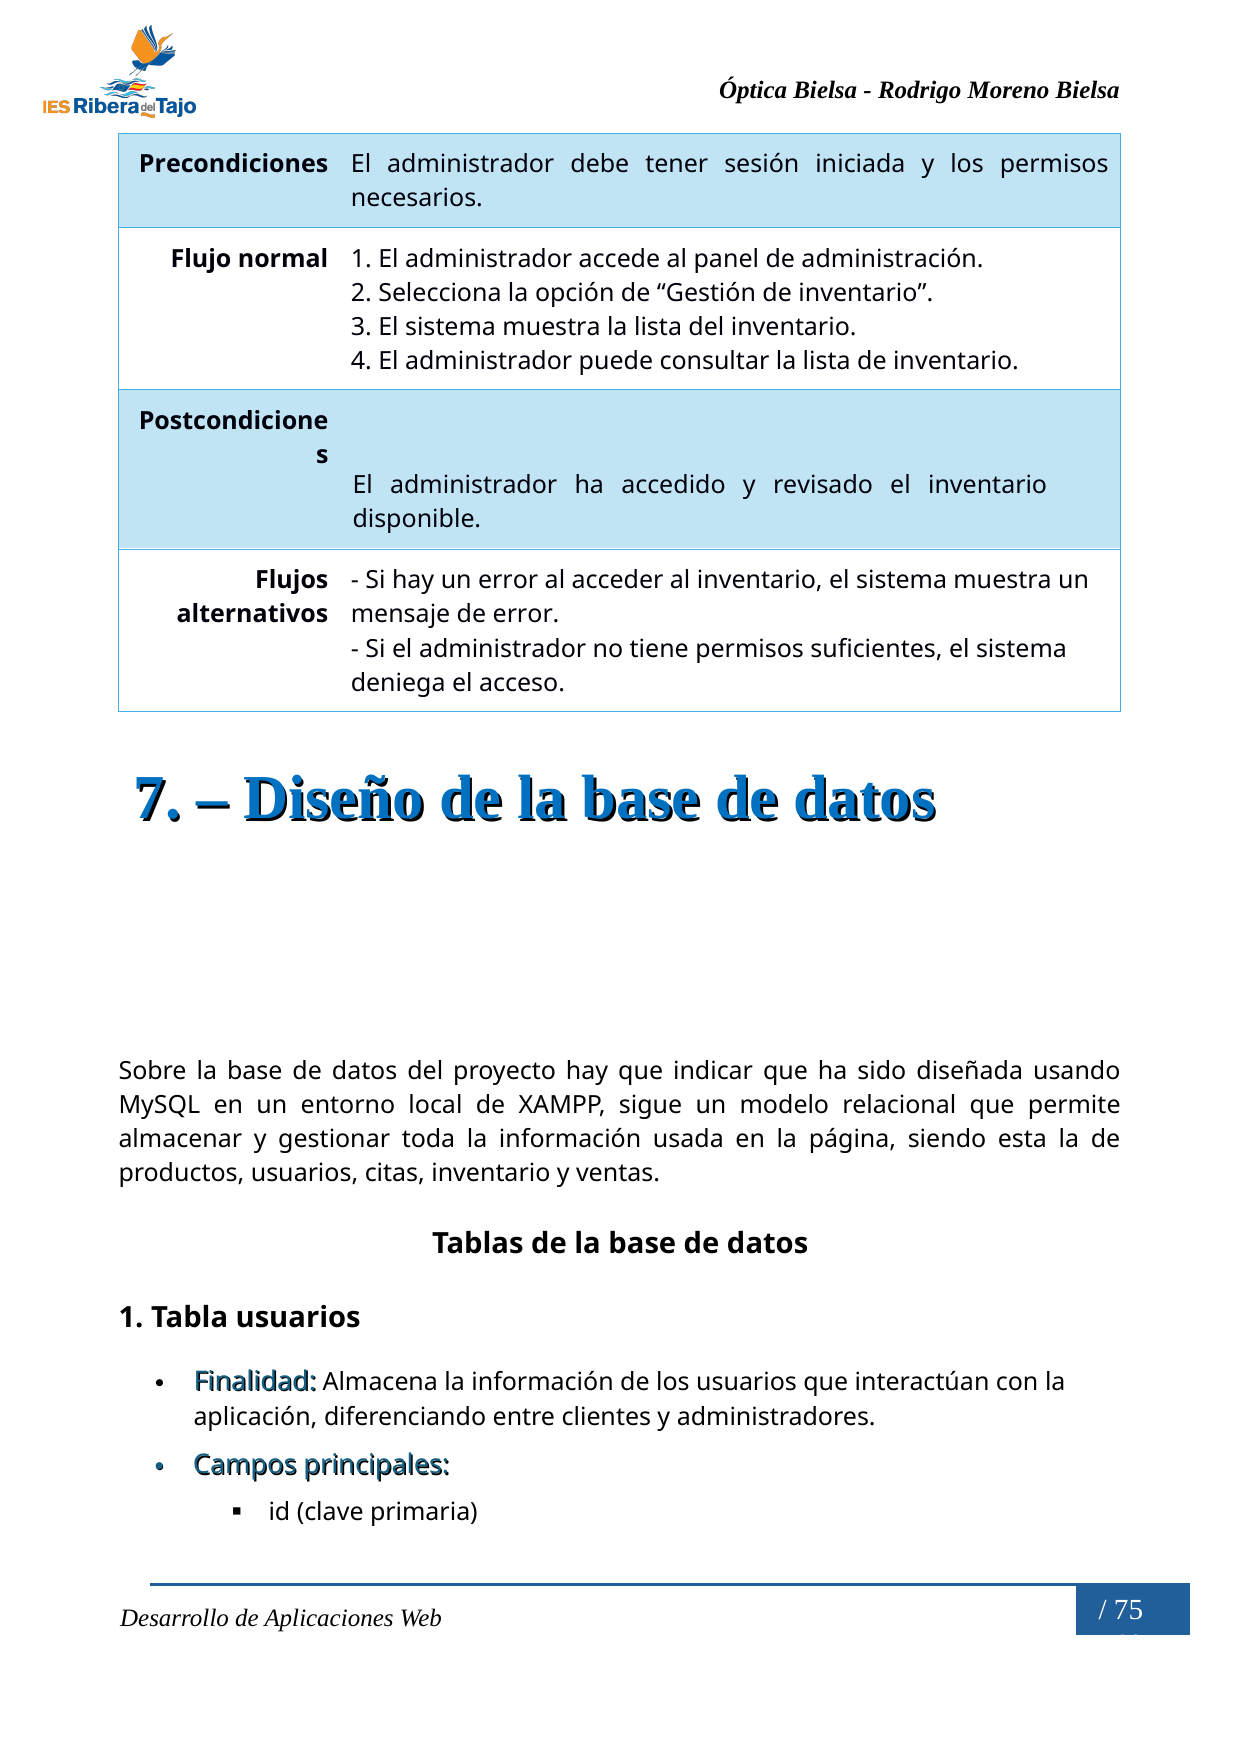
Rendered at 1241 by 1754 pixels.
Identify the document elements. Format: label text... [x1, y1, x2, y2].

table_cell Postcondiciones [119, 390, 339, 548]
list id (clave primaria) [231, 1494, 1122, 1528]
table_cell Flujos alternativos [119, 550, 339, 711]
text Tablas de la base de datos [118, 1223, 1122, 1262]
list Campos principales: [156, 1445, 1122, 1482]
table_cell Flujo normal [119, 228, 339, 389]
table_cell - Si hay un error al acceder al inventario, el sistema muestra un mensaje de error. - Si el administrador no tiene permisos suficientes, el sistema deniega el acceso. [339, 550, 1120, 711]
table_cell El administrador debe tener sesión iniciada y los permisos necesarios. [339, 134, 1120, 227]
table_header El administrador ha accedido y revisado el inventario disponible. [351, 452, 1049, 548]
text Sobre la base de datos del proyecto hay que indicar que ha sido diseñada usando MySQL en un entorno local de XAMPP, sigue un modelo relacional que permite almacenar y gestionar toda la información usada en la página, siendo esta la de productos, usuarios, citas, inventario y ventas. [118, 775, 1122, 1189]
subtitle 7. – Diseño de la base de datos [133, 760, 1105, 832]
table_cell 1. El administrador accede al panel de administración. 2. Selecciona la opción de “Gestión de inventario”. 3. El sistema muestra la lista del inventario. 4. El administrador puede consultar la lista de inventario. [339, 228, 1120, 389]
text 1. Tabla usuarios [118, 1297, 1122, 1336]
table_cell [339, 390, 351, 548]
list Finalidad: Almacena la información de los usuarios que interactúan con la aplicación, diferenciando entre clientes y administradores. [156, 1361, 1122, 1432]
table_cell [361, 390, 1120, 548]
table_cell Precondiciones [119, 134, 339, 227]
table_header [351, 390, 361, 452]
